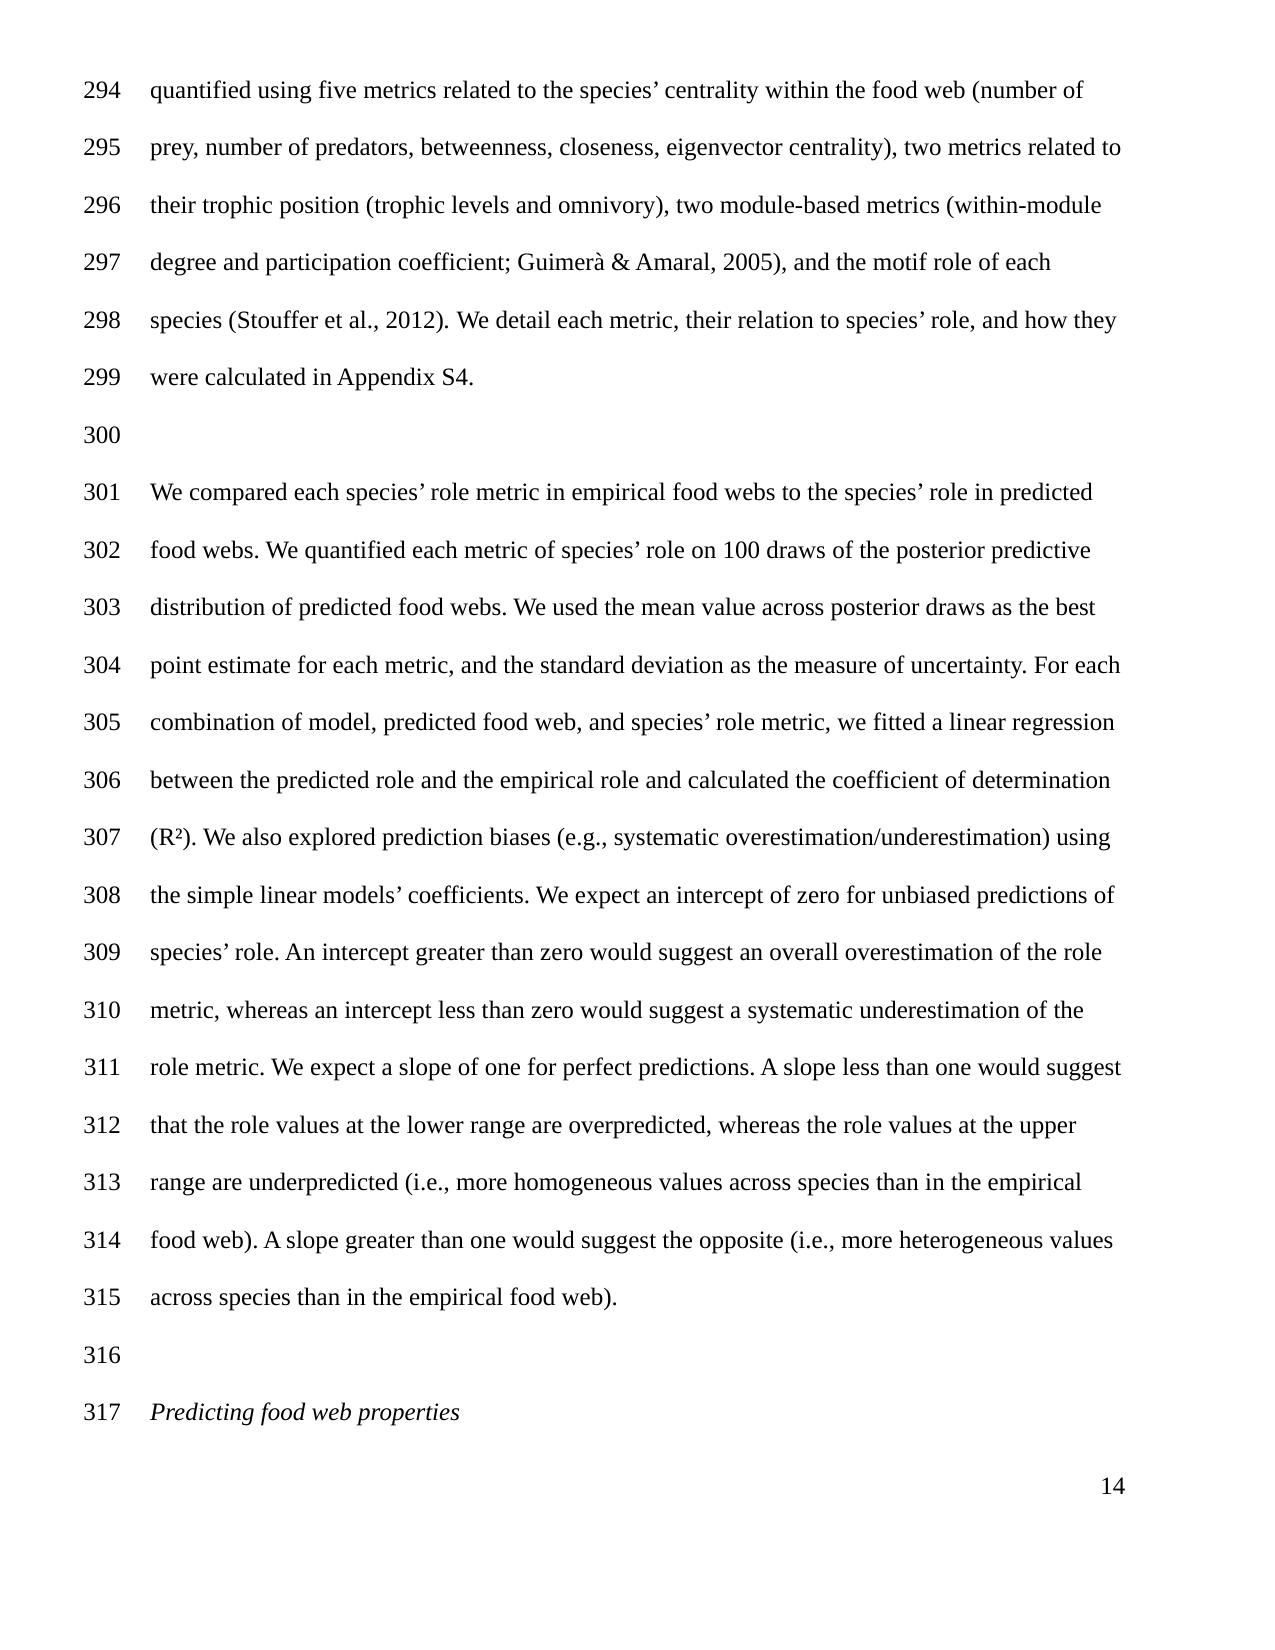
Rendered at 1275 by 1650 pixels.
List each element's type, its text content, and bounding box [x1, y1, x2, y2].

text Predicting food web properties [150, 1397, 1125, 1426]
text We compared each species’ role metric in empirical food webs to the species’ role in predicted food webs. We quantified each metric of species’ role on 100 draws of the posterior predictive distribution of predicted food webs. We used the mean value across posterior draws as the best point estimate for each metric, and the standard deviation as the measure of uncertainty. For each combination of model, predicted food web, and species’ role metric, we fitted a linear regression between the predicted role and the empirical role and calculated the coefficient of determination (R²). We also explored prediction biases (e.g., systematic overestimation/underestimation) using the simple linear models’ coefficients. We expect an intercept of zero for unbiased predictions of species’ role. An intercept greater than zero would suggest an overall overestimation of the role metric, whereas an intercept less than zero would suggest a systematic underestimation of the role metric. We expect a slope of one for perfect predictions. A slope less than one would suggest that the role values at the lower range are overpredicted, whereas the role values at the upper range are underpredicted (i.e., more homogeneous values across species than in the empirical food web). A slope greater than one would suggest the opposite (i.e., more heterogeneous values across species than in the empirical food web). [150, 477, 1125, 1311]
text quantified using five metrics related to the species’ centrality within the food web (number of prey, number of predators, betweenness, closeness, eigenvector centrality), two metrics related to their trophic position (trophic levels and omnivory), two module-based metrics (within-module degree and participation coefficient; Guimerà & Amaral, 2005), and the motif role of each species (Stouffer et al., 2012). We detail each metric, their relation to species’ role, and how they were calculated in Appendix S4. [150, 75, 1125, 391]
